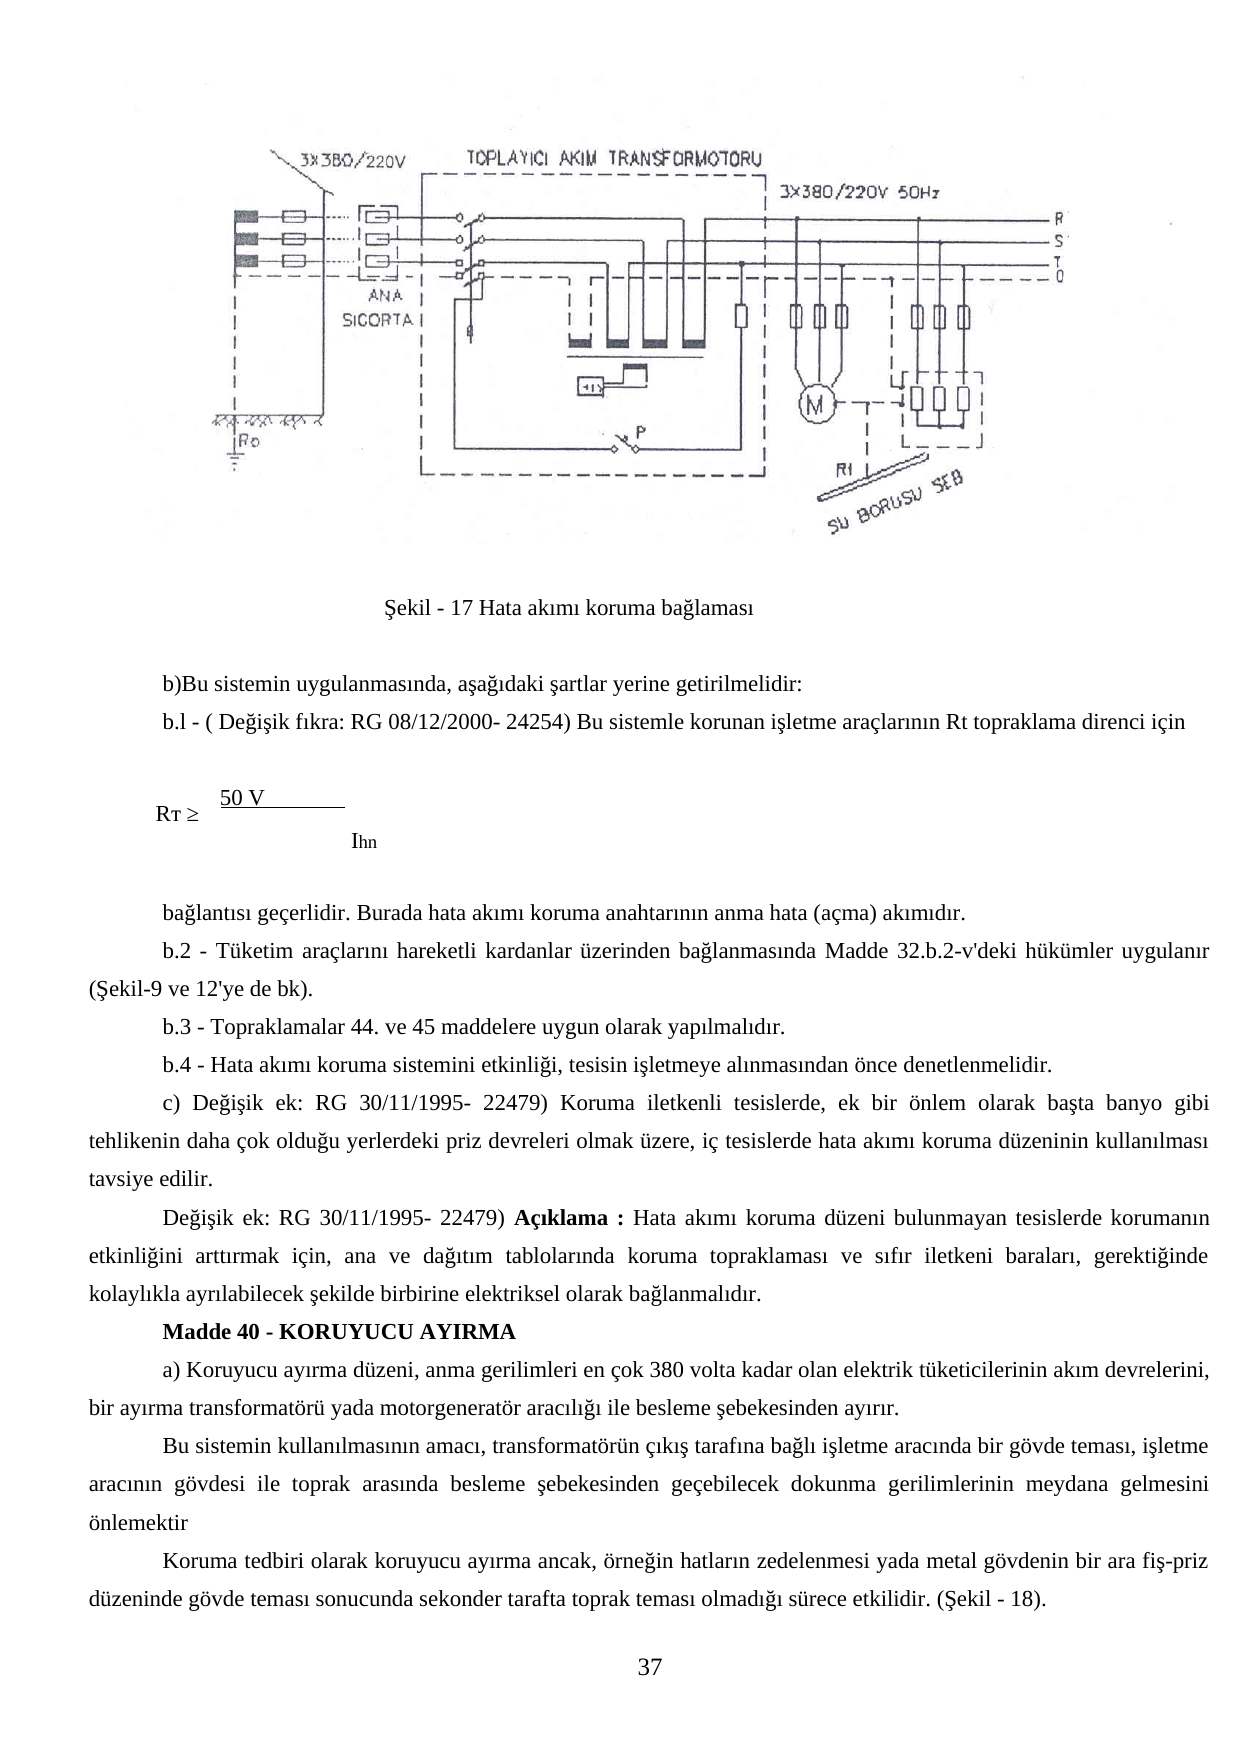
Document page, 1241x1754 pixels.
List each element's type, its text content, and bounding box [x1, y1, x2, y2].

text 50 V [88, 785, 1211, 811]
text b.l - ( Değişik fıkra: RG 08/12/2000- 24254) Bu sistemle korunan işletme araçlarının Rt topraklama direnci için [88, 709, 1211, 734]
text Bu sistemin kullanılmasının amacı, transformatörün çıkış tarafına bağlı işletme aracında bir gövde teması, işletme aracının gövdesi ile toprak arasında besleme şebekesinden geçebilecek dokunma gerilimlerinin meydana gelmesini önlemektir [88, 1433, 1211, 1535]
picture [122, 76, 1177, 544]
text Rт ≥ [155, 801, 221, 827]
text Değişik ek: RG 30/11/1995- 22479) Açıklama : Hata akımı koruma düzeni bulunmayan tesislerde korumanın etkinliğini arttırmak için, ana ve dağıtım tablolarında koruma topraklaması ve sıfır iletkeni baraları, gerektiğinde kolaylıkla ayrılabilecek şekilde birbirine elektriksel olarak bağlanmalıdır. [88, 1204, 1211, 1306]
text Iһn [351, 828, 489, 854]
text b.2 - Tüketim araçlarını hareketli kardanlar üzerinden bağlanmasında Madde 32.b.2-v'deki hükümler uygulanır (Şekil-9 ve 12'ye de bk). [88, 938, 1211, 1001]
text Şekil - 17 Hata akımı koruma bağlaması [88, 594, 1211, 620]
text Koruma tedbiri olarak koruyucu ayırma ancak, örneğin hatların zedelenmesi yada metal gövdenin bir ara fiş-priz düzeninde gövde teması sonucunda sekonder tarafta toprak teması olmadığı sürece etkilidir. (Şekil - 18). [88, 1548, 1211, 1611]
text b)Bu sistemin uygulanmasında, aşağıdaki şartlar yerine getirilmelidir: [88, 671, 1211, 696]
text bağlantısı geçerlidir. Burada hata akımı koruma anahtarının anma hata (açma) akımıdır. [88, 899, 1211, 925]
text c) Değişik ek: RG 30/11/1995- 22479) Koruma iletkenli tesislerde, ek bir önlem olarak başta banyo gibi tehlikenin daha çok olduğu yerlerdeki priz devreleri olmak üzere, iç tesislerde hata akımı koruma düzeninin kullanılması tavsiye edilir. [88, 1090, 1211, 1192]
text a) Koruyucu ayırma düzeni, anma gerilimleri en çok 380 volta kadar olan elektrik tüketicilerinin akım devrelerini, bir ayırma transformatörü yada motorgeneratör aracılığı ile besleme şebekesinden ayırır. [88, 1357, 1211, 1421]
text b.3 - Topraklamalar 44. ve 45 maddelere uygun olarak yapılmalıdır. [88, 1014, 1211, 1039]
text Madde 40 - KORUYUCU AYIRMA [88, 1319, 1211, 1344]
text b.4 - Hata akımı koruma sistemini etkinliği, tesisin işletmeye alınmasından önce denetlenmelidir. [88, 1052, 1211, 1077]
